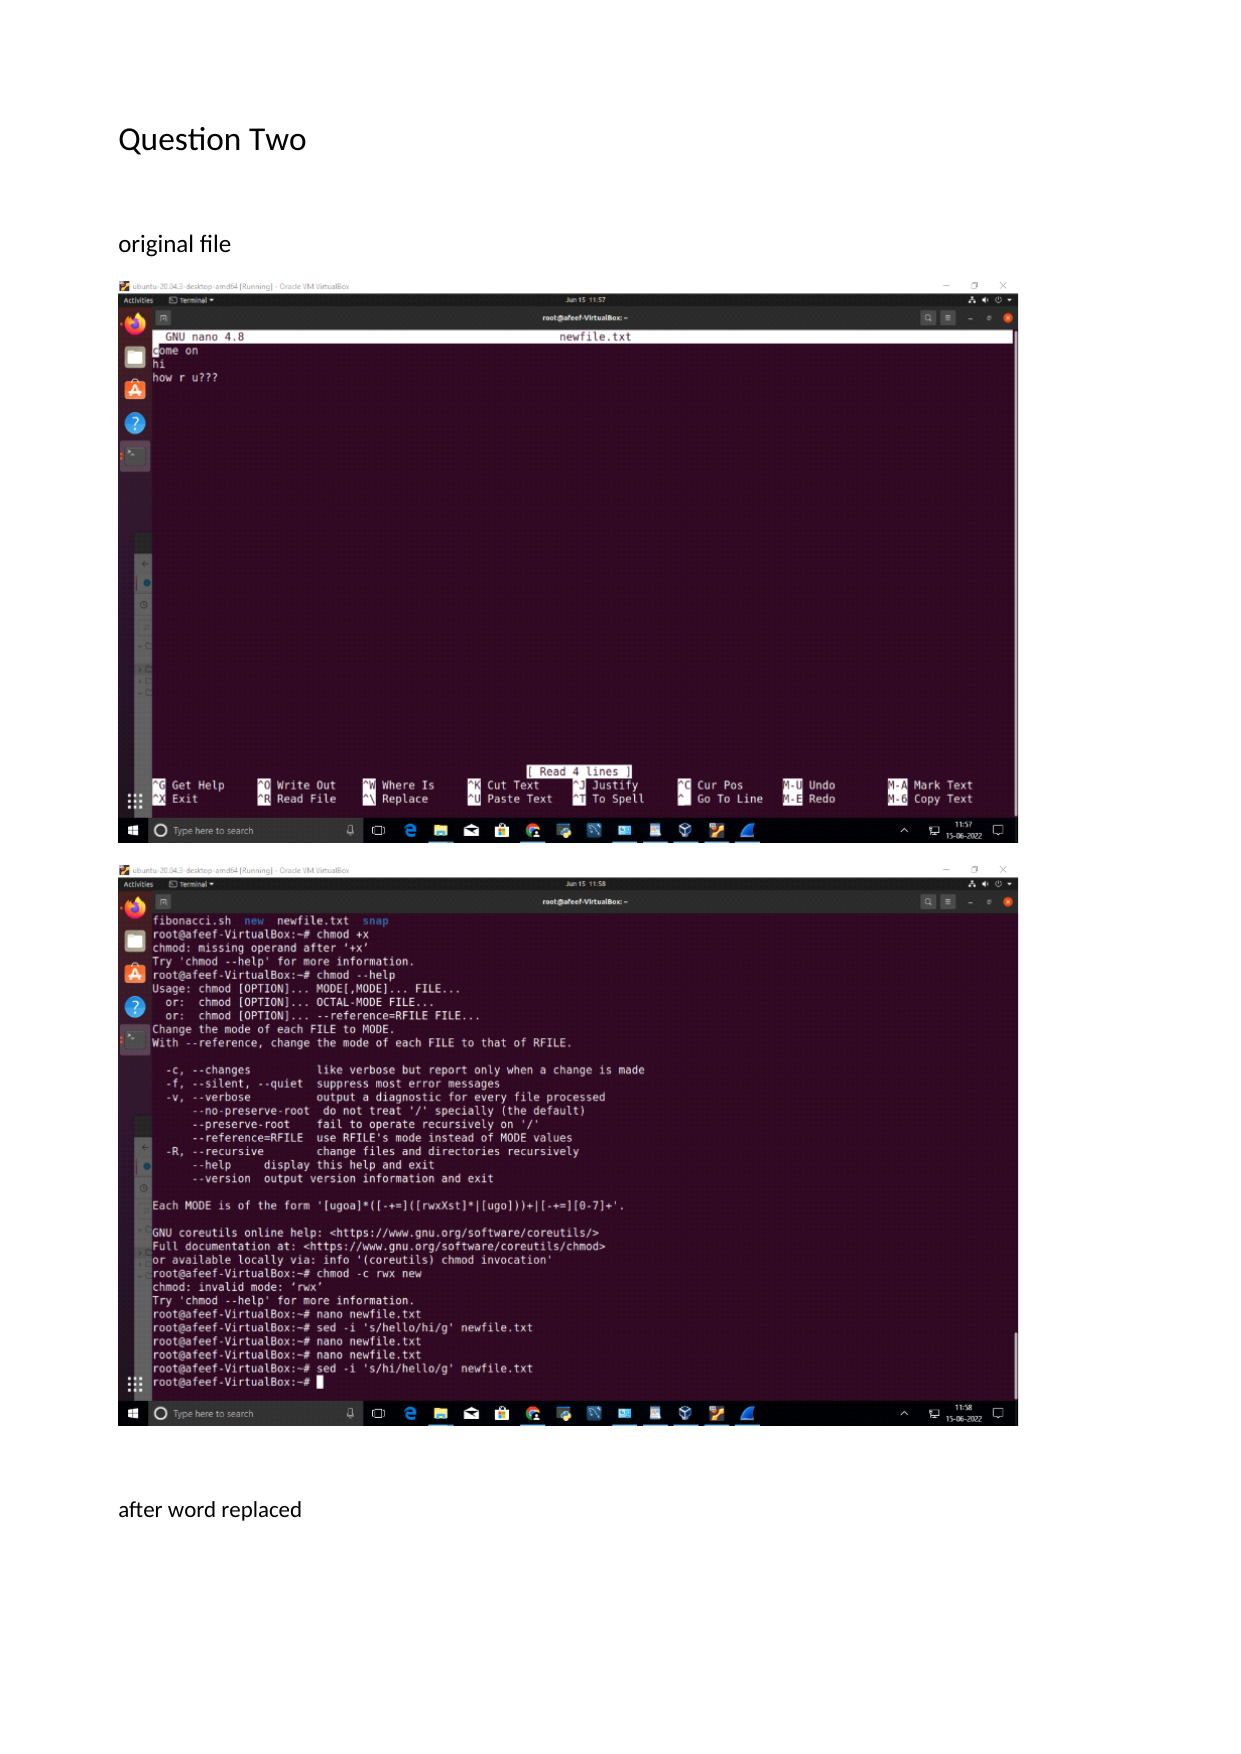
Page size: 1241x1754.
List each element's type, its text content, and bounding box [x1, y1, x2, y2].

text original file [118, 228, 1122, 259]
text Question Two [118, 118, 1122, 159]
text after word replaced [118, 1495, 1122, 1523]
